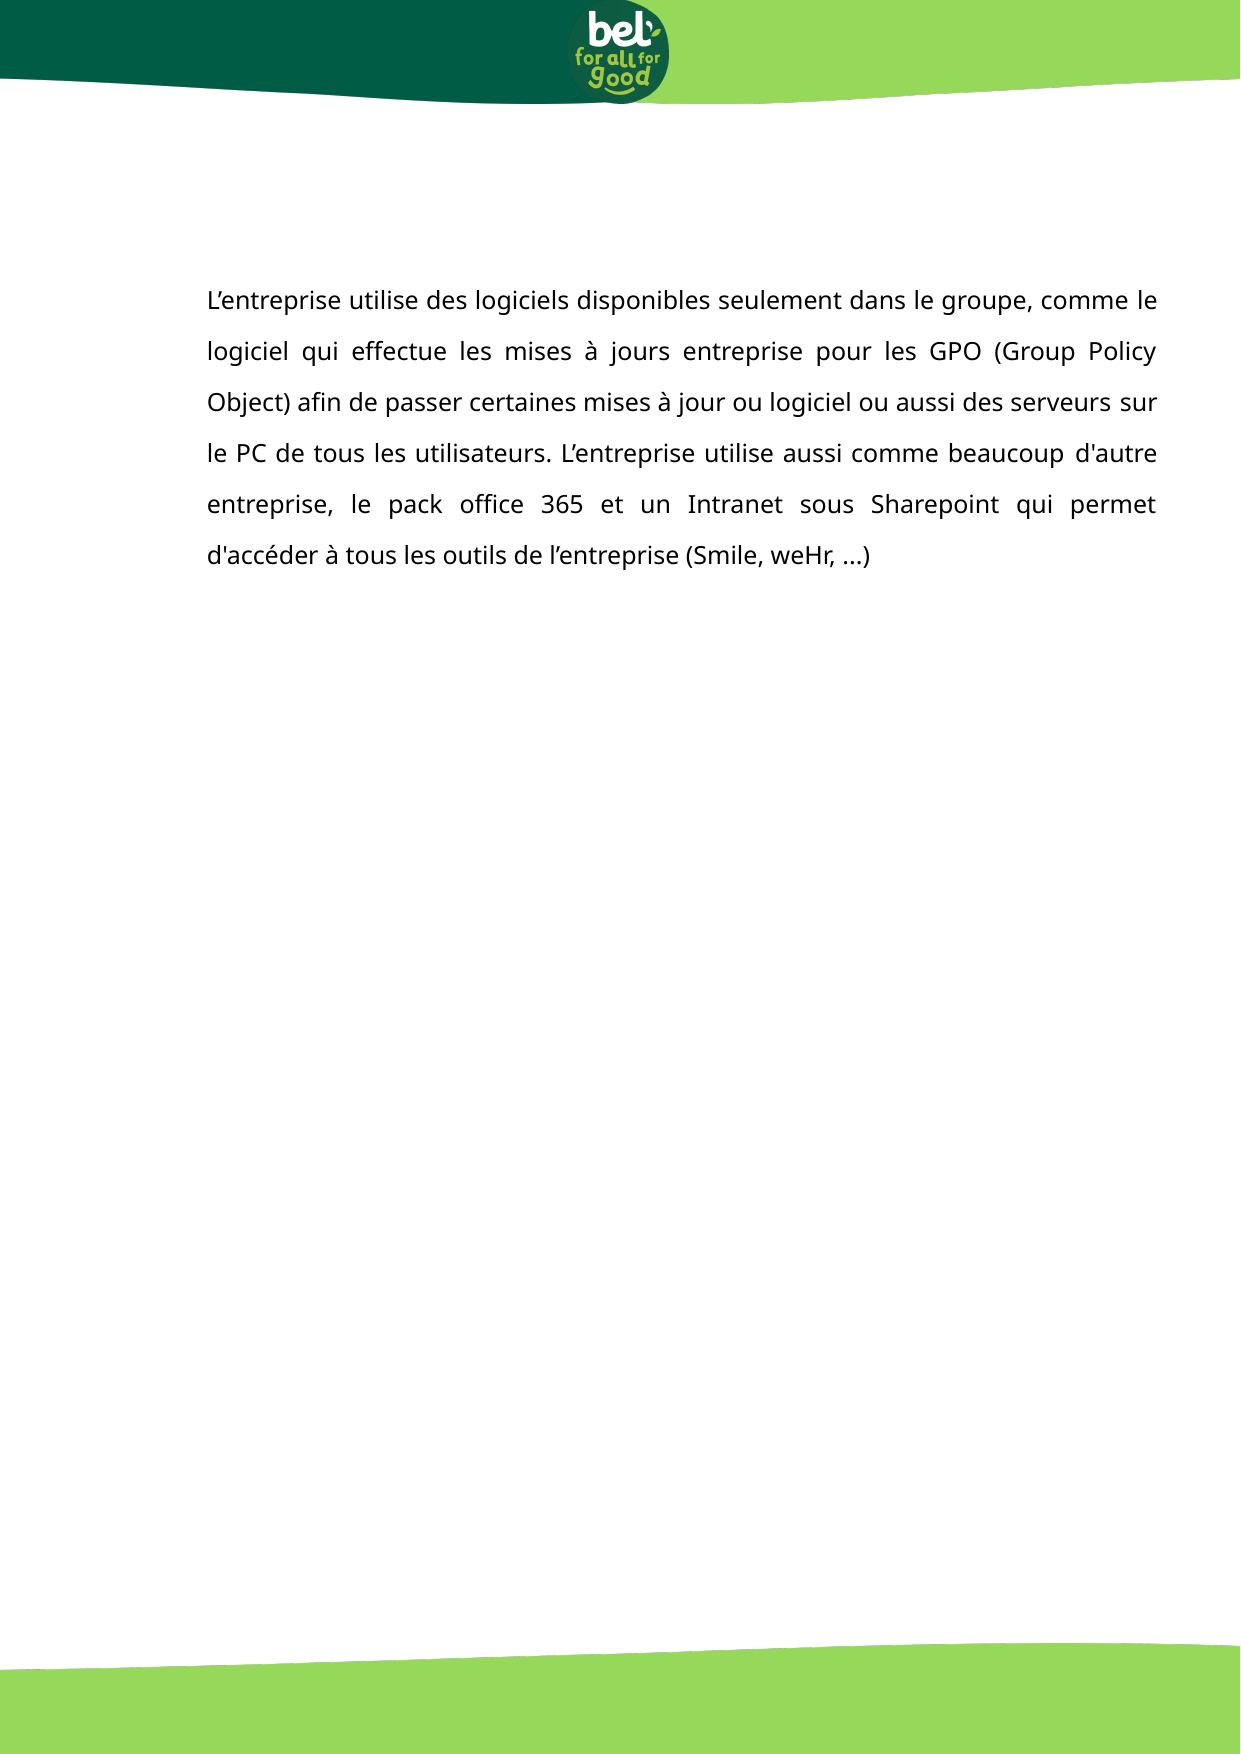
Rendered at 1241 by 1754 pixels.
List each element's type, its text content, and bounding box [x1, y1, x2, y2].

picture [0, 1643, 1241, 1754]
text L’entreprise utilise des logiciels disponibles seulement dans le groupe, comme le logiciel qui effectue les mises à jours entreprise pour les GPO (Group Policy Object) afin de passer certaines mises à jour ou logiciel ou aussi des serveurs sur le PC de tous les utilisateurs. L’entreprise utilise aussi comme beaucoup d'autre entreprise, le pack office 365 et un Intranet sous Sharepoint qui permet d'accéder à tous les outils de l’entreprise (Smile, weHr, ...) [177, 235, 1181, 572]
picture [0, 0, 1240, 104]
